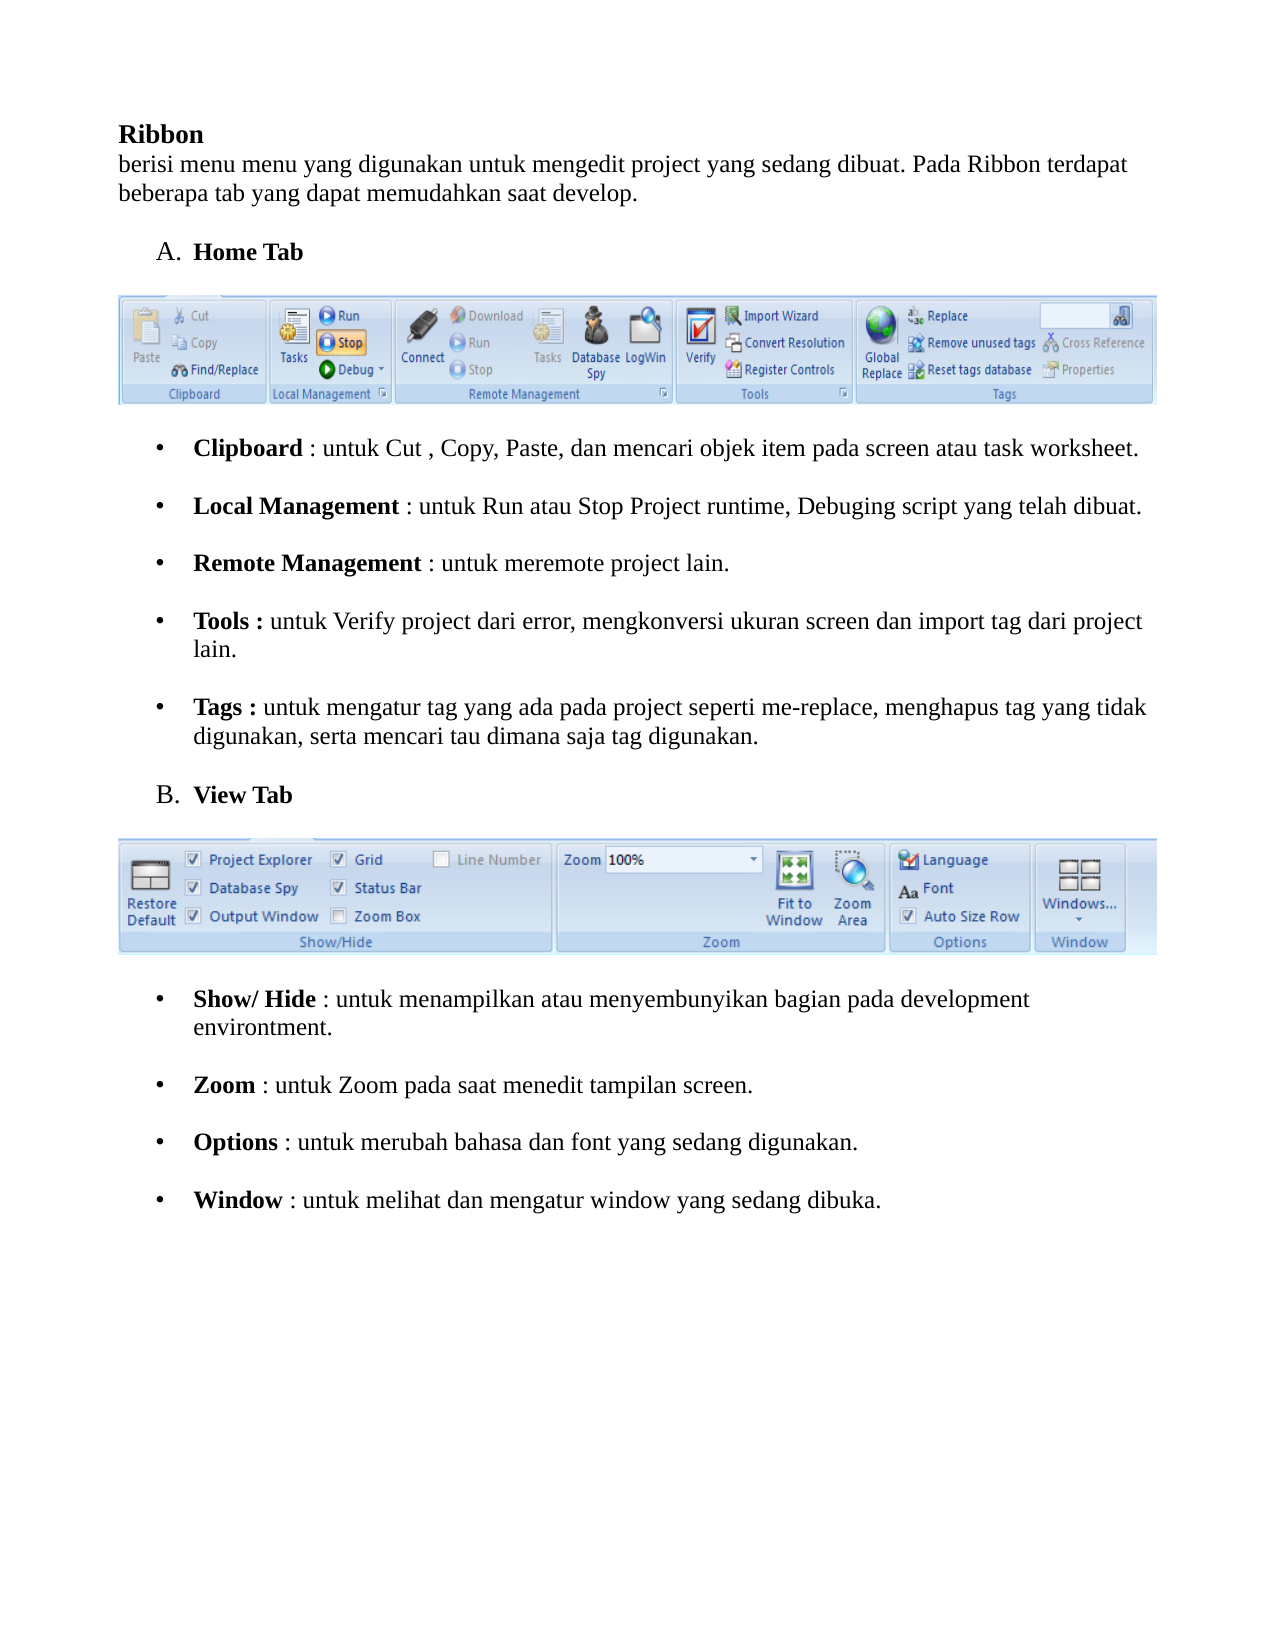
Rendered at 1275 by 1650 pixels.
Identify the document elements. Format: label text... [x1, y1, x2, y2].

list Tools : untuk Verify project dari error, mengkonversi ukuran screen dan import tag dari project lain. [156, 606, 1157, 663]
picture [118, 838, 1157, 955]
text Ribbon [118, 118, 1157, 149]
list Remote Management : untuk meremote project lain. [156, 548, 1157, 577]
list Local Management : untuk Run atau Stop Project runtime, Debuging script yang telah dibuat. [156, 491, 1157, 519]
list Window : untuk melihat dan mengatur window yang sedang dibuka. [156, 1185, 1157, 1214]
list Home Tab [156, 236, 1157, 267]
list Zoom : untuk Zoom pada saat menedit tampilan screen. [156, 1070, 1157, 1099]
picture [118, 295, 1157, 405]
list Tags : untuk mengatur tag yang ada pada project seperti me-replace, menghapus tag yang tidak digunakan, serta mencari tau dimana saja tag digunakan. [156, 692, 1157, 749]
list Options : untuk merubah bahasa dan font yang sedang digunakan. [156, 1127, 1157, 1156]
list Clipboard : untuk Cut , Copy, Paste, dan mencari objek item pada screen atau task worksheet. [156, 433, 1157, 462]
text berisi menu menu yang digunakan untuk mengedit project yang sedang dibuat. Pada Ribbon terdapat beberapa tab yang dapat memudahkan saat develop. [118, 149, 1157, 207]
list Show/ Hide : untuk menampilkan atau menyembunyikan bagian pada development environtment. [156, 984, 1157, 1041]
list View Tab [156, 778, 1157, 809]
